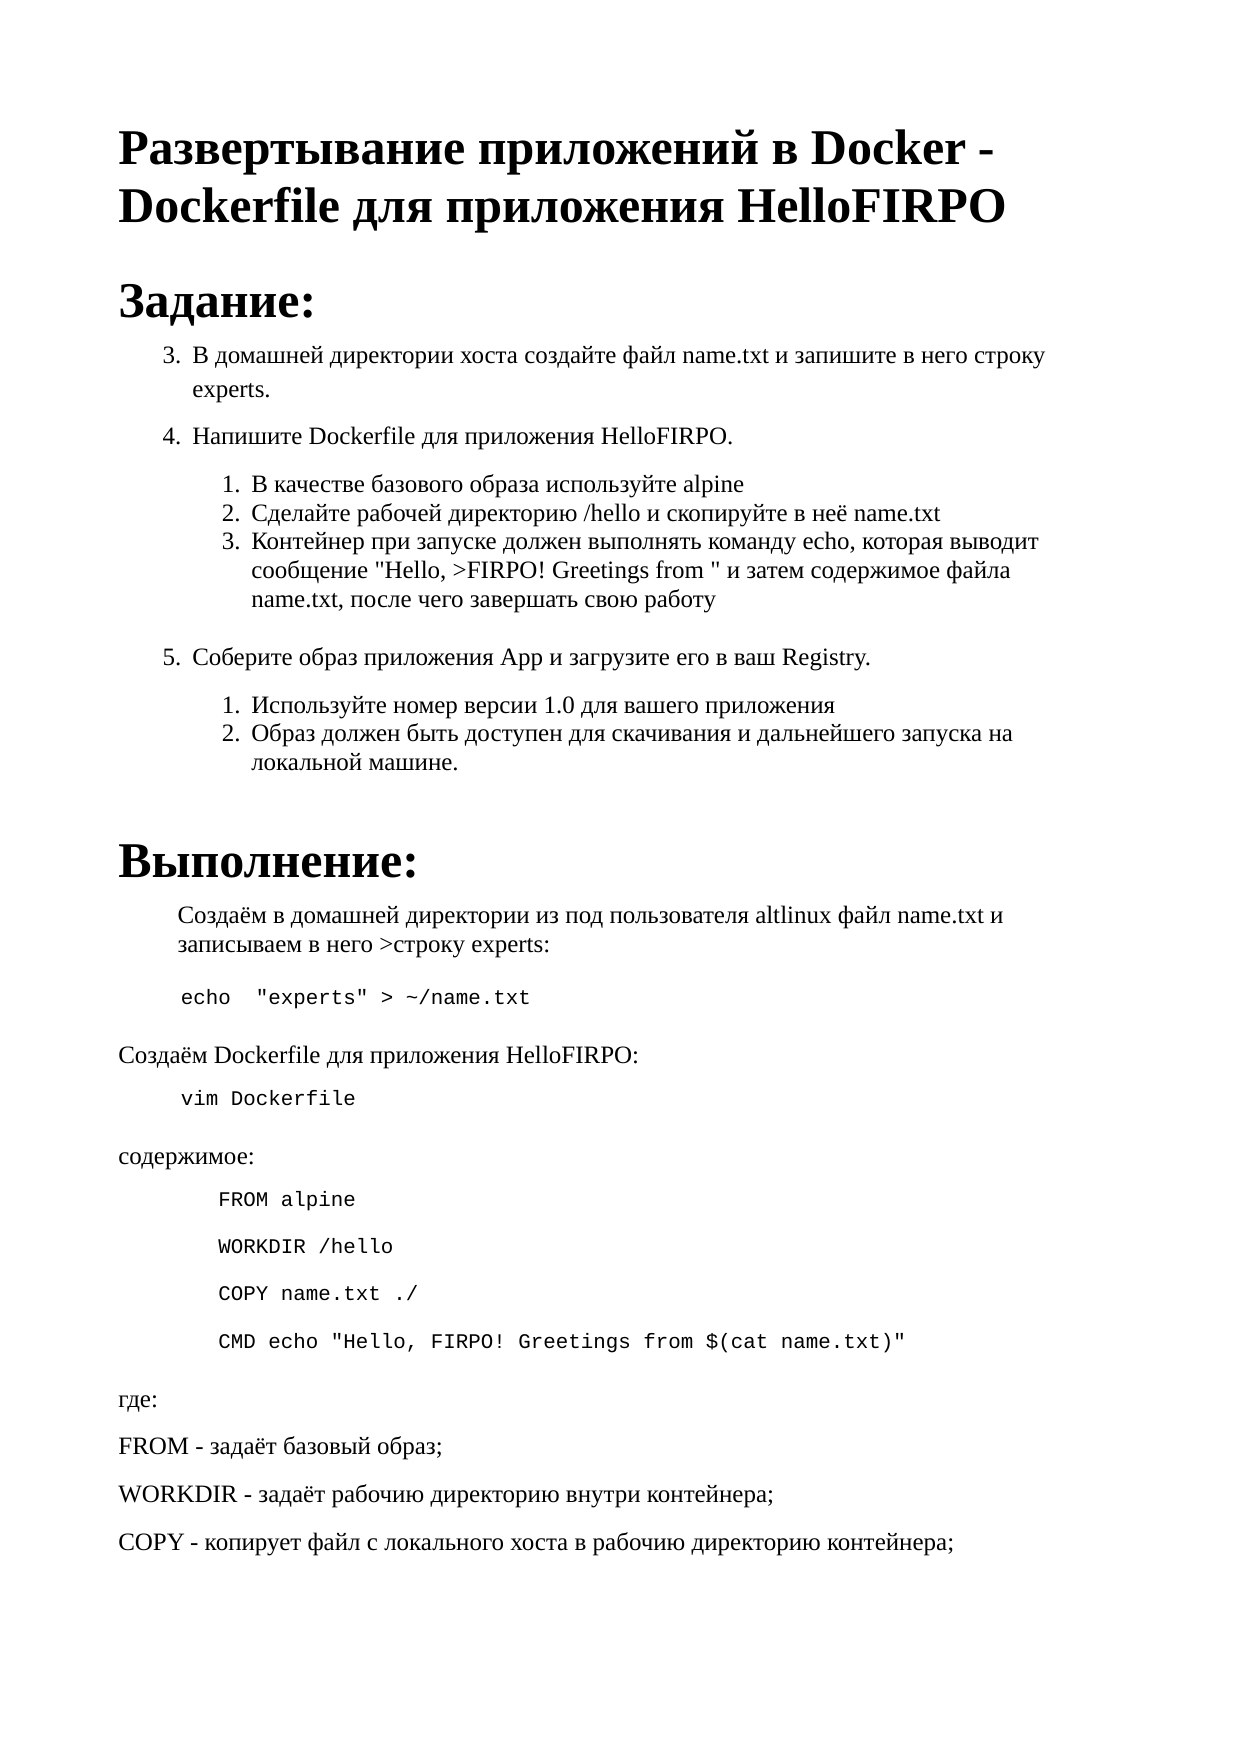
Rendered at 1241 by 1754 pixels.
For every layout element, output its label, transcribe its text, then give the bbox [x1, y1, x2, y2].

list Соберите образ приложения App и загрузите его в ваш Registry. [162, 642, 1122, 671]
subtitle Задание: [118, 271, 1122, 328]
subtitle Выполнение: [118, 830, 1122, 888]
list В домашней директории хоста создайте файл name.txt и запишите в него строку experts. [162, 341, 1122, 402]
list Используйте номер версии 1.0 для вашего приложения [222, 690, 1063, 718]
text COPY - копирует файл с локального хоста в рабочию директорию контейнера; [118, 1527, 1122, 1555]
text где: [118, 1384, 1122, 1413]
text COPY name.txt ./ [118, 1283, 1122, 1307]
text echo "experts" > ~/name.txt [118, 987, 1122, 1011]
list Сделайте рабочей директорию /hello и скопируйте в неё name.txt [222, 498, 1063, 526]
subtitle Развертывание приложений в Docker - Dockerfile для приложения HelloFIRPO [118, 118, 1122, 233]
text Создаём в домашней директории из под пользователя altlinux файл name.txt и записываем в него >строку experts: [177, 900, 1063, 958]
text FROM alpine [118, 1189, 1122, 1212]
text vim Dockerfile [118, 1088, 1122, 1112]
text WORKDIR /hello [118, 1236, 1122, 1260]
text Создаём Dockerfile для приложения HelloFIRPO: [118, 1041, 1122, 1069]
text FROM - задаёт базовый образ; [118, 1431, 1122, 1460]
text CMD echo "Hello, FIRPO! Greetings from $(cat name.txt)" [118, 1331, 1122, 1354]
list Контейнер при запуске должен выполнять команду echo, которая выводит сообщение "Hello, >FIRPO! Greetings from " и затем содержимое файла name.txt, после чего завершать свою работу [222, 526, 1063, 613]
list В качестве базового образа используйте alpine [222, 469, 1063, 498]
text содержимое: [118, 1141, 1122, 1170]
list Напишите Dockerfile для приложения HelloFIRPO. [162, 421, 1122, 450]
list Образ должен быть доступен для скачивания и дальнейшего запуска на локальной машине. [222, 718, 1063, 776]
text WORKDIR - задаёт рабочию директорию внутри контейнера; [118, 1479, 1122, 1508]
